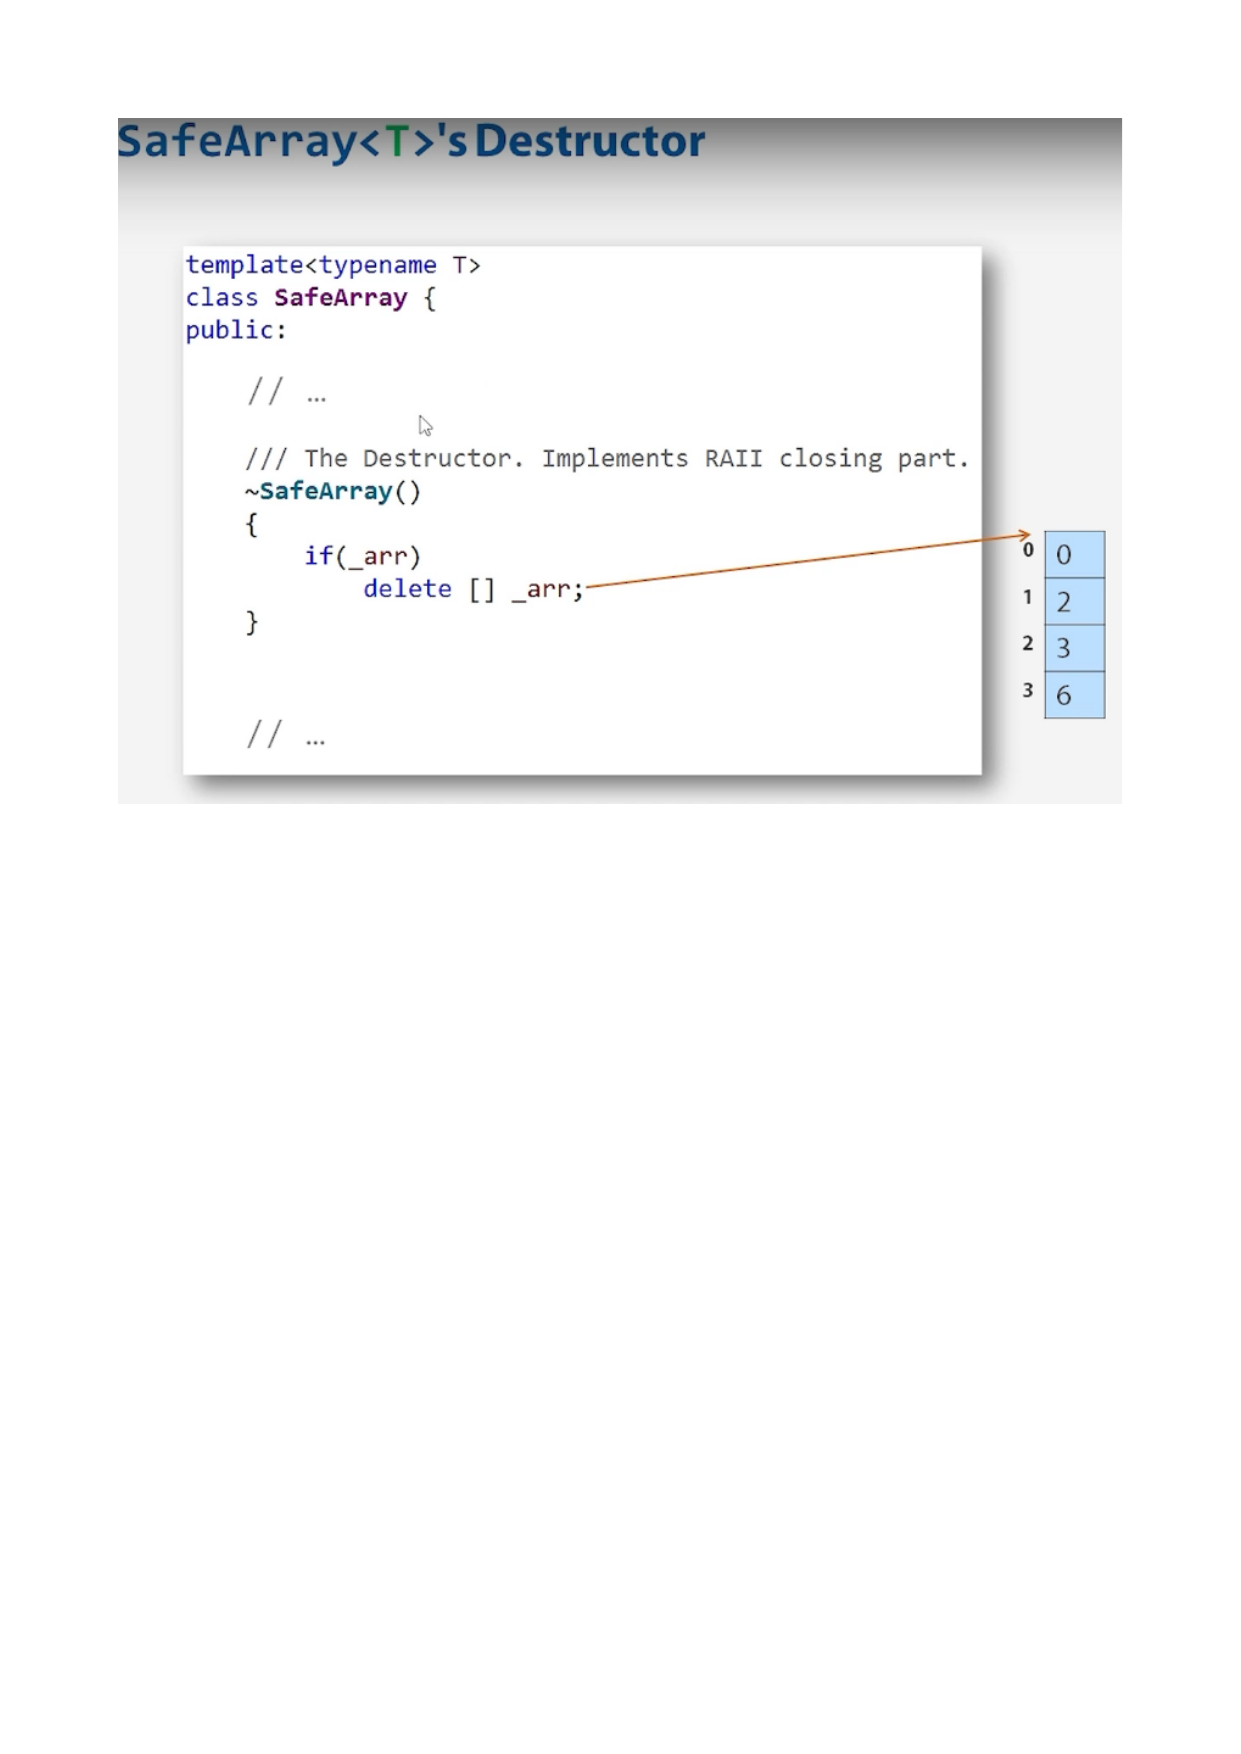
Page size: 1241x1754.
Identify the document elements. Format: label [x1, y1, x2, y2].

picture [118, 118, 1123, 804]
